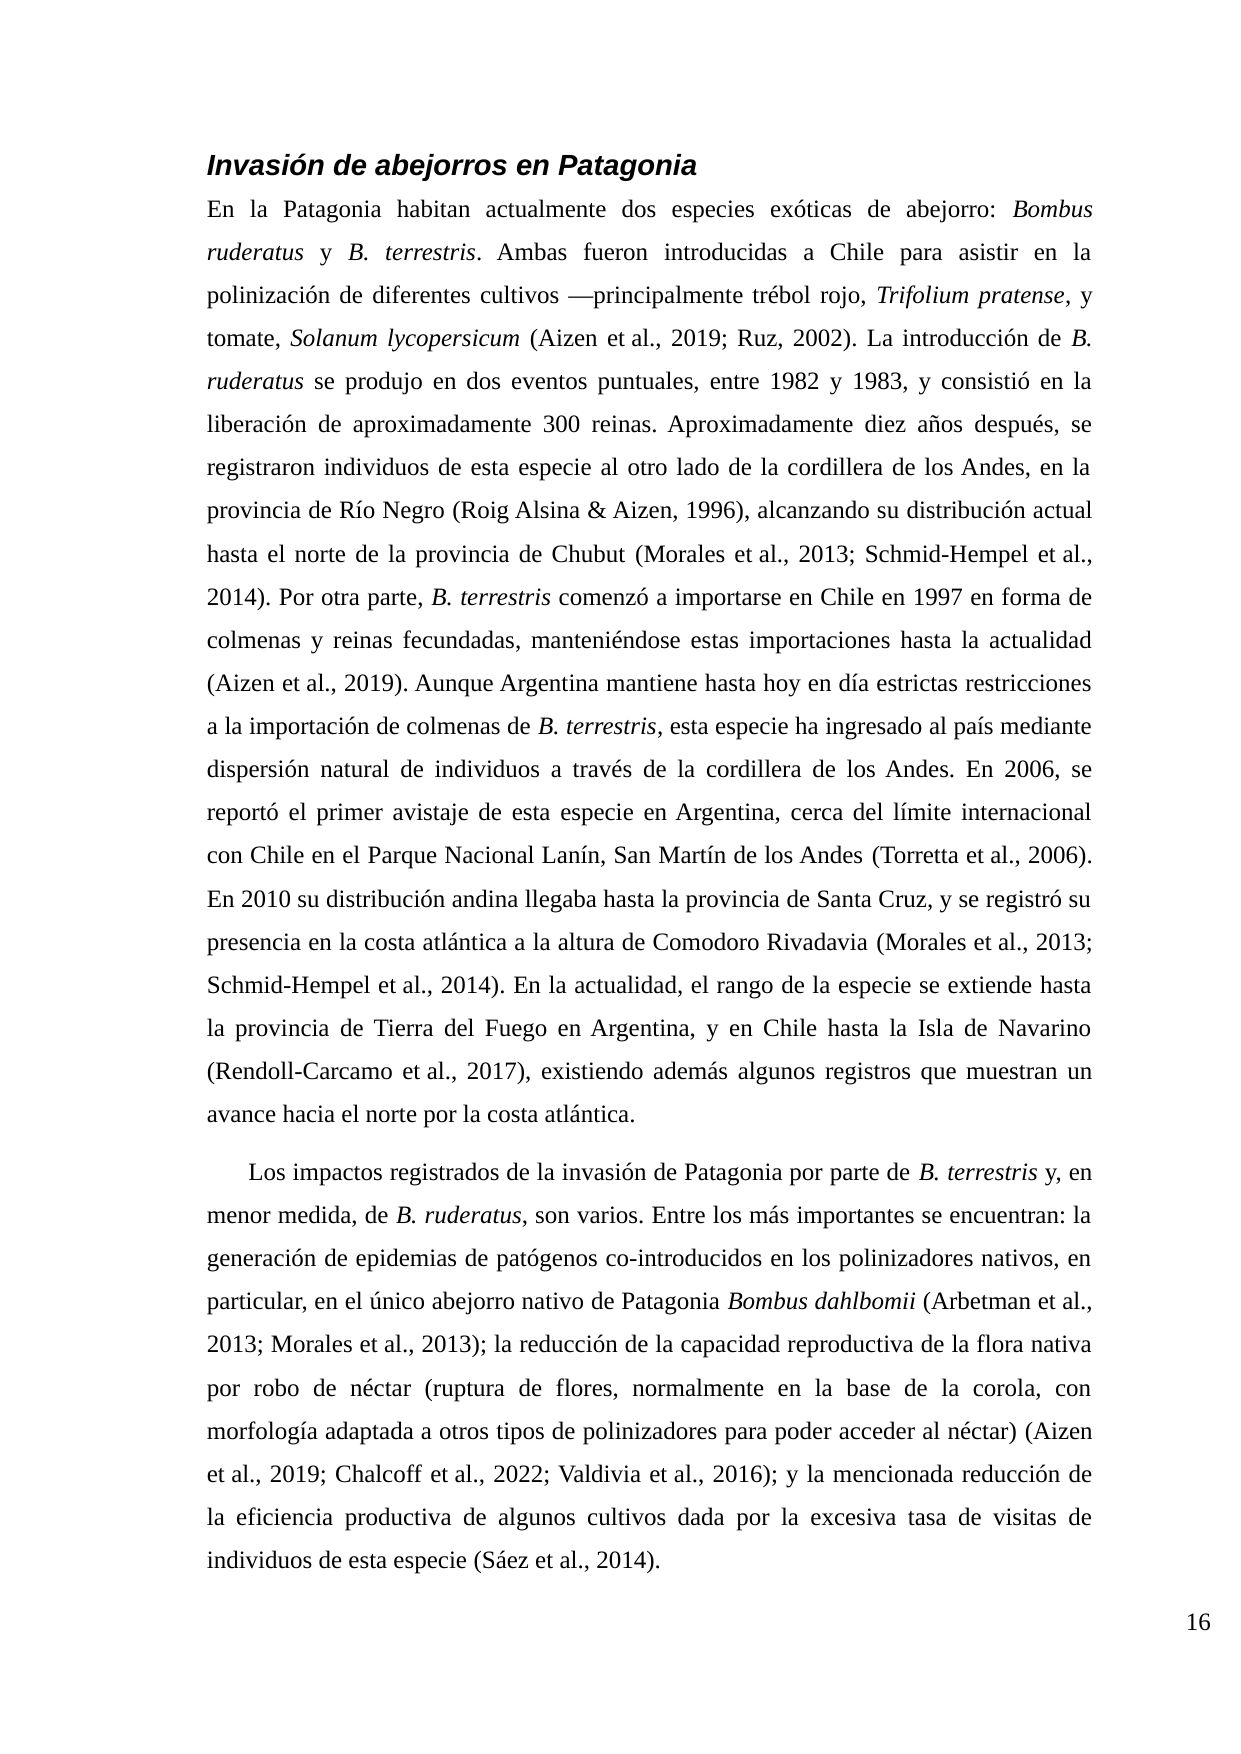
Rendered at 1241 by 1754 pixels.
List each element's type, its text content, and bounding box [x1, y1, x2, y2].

text Los impactos registrados de la invasión de Patagonia por parte de B. terrestris y, en menor medida, de B. ruderatus, son varios. Entre los más importantes se encuentran: la generación de epidemias de patógenos co-introducidos en los polinizadores nativos, en particular, en el único abejorro nativo de Patagonia Bombus dahlbomii (Arbetman et al., 2013; Morales et al., 2013); la reducción de la capacidad reproductiva de la flora nativa por robo de néctar (ruptura de flores, normalmente en la base de la corola, con morfología adaptada a otros tipos de polinizadores para poder acceder al néctar) (Aizen et al., 2019; Chalcoff et al., 2022; Valdivia et al., 2016); y la mencionada reducción de la eficiencia productiva de algunos cultivos dada por la excesiva tasa de visitas de individuos de esta especie (Sáez et al., 2014). [207, 1157, 1093, 1574]
subtitle Invasión de abejorros en Patagonia [207, 148, 1093, 181]
text En la Patagonia habitan actualmente dos especies exóticas de abejorro: Bombus ruderatus y B. terrestris. Ambas fueron introducidas a Chile para asistir en la polinización de diferentes cultivos —principalmente trébol rojo, Trifolium pratense, y tomate, Solanum lycopersicum (Aizen et al., 2019; Ruz, 2002). La introducción de B. ruderatus se produjo en dos eventos puntuales, entre 1982 y 1983, y consistió en la liberación de aproximadamente 300 reinas. Aproximadamente diez años después, se registraron individuos de esta especie al otro lado de la cordillera de los Andes, en la provincia de Río Negro (Roig Alsina & Aizen, 1996), alcanzando su distribución actual hasta el norte de la provincia de Chubut (Morales et al., 2013; Schmid-Hempel et al., 2014). Por otra parte, B. terrestris comenzó a importarse en Chile en 1997 en forma de colmenas y reinas fecundadas, manteniéndose estas importaciones hasta la actualidad (Aizen et al., 2019). Aunque Argentina mantiene hasta hoy en día estrictas restricciones a la importación de colmenas de B. terrestris, esta especie ha ingresado al país mediante dispersión natural de individuos a través de la cordillera de los Andes. En 2006, se reportó el primer avistaje de esta especie en Argentina, cerca del límite internacional con Chile en el Parque Nacional Lanín, San Martín de los Andes (Torretta et al., 2006). En 2010 su distribución andina llegaba hasta la provincia de Santa Cruz, y se registró su presencia en la costa atlántica a la altura de Comodoro Rivadavia (Morales et al., 2013; Schmid-Hempel et al., 2014). En la actualidad, el rango de la especie se extiende hasta la provincia de Tierra del Fuego en Argentina, y en Chile hasta la Isla de Navarino (Rendoll-Carcamo et al., 2017), existiendo además algunos registros que muestran un avance hacia el norte por la costa atlántica. [207, 194, 1093, 1128]
